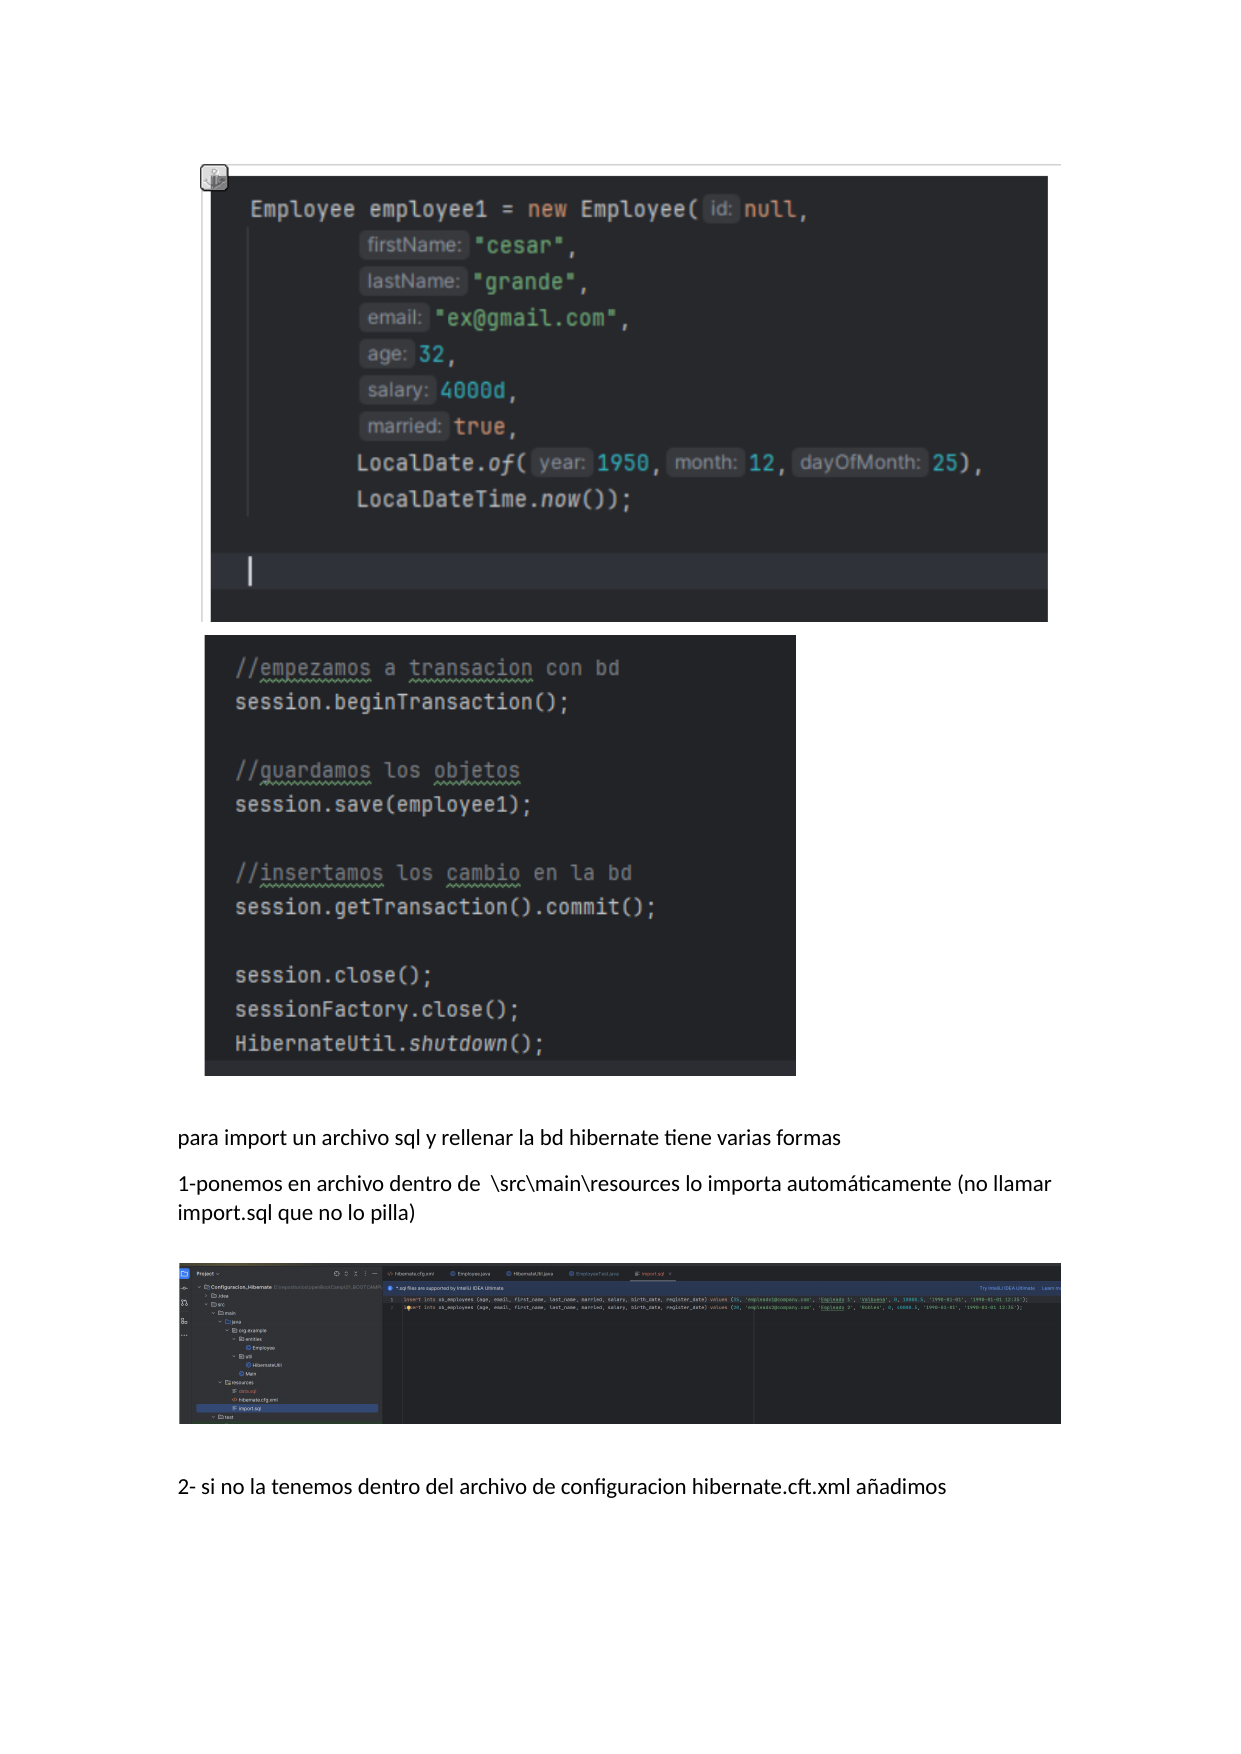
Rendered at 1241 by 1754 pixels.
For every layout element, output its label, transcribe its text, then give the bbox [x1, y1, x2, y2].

text 2- si no la tenemos dentro del archivo de configuracion hibernate.cft.xml añadimos [177, 1472, 1063, 1500]
text 1-ponemos en archivo dentro de \src\main\resources lo importa automáticamente (no llamar import.sql que no lo pilla) [177, 1169, 1063, 1226]
text para import un archivo sql y rellenar la bd hibernate tiene varias formas [177, 1123, 1063, 1151]
picture [179, 1263, 1061, 1424]
picture [204, 635, 796, 1076]
picture [179, 149, 1061, 622]
